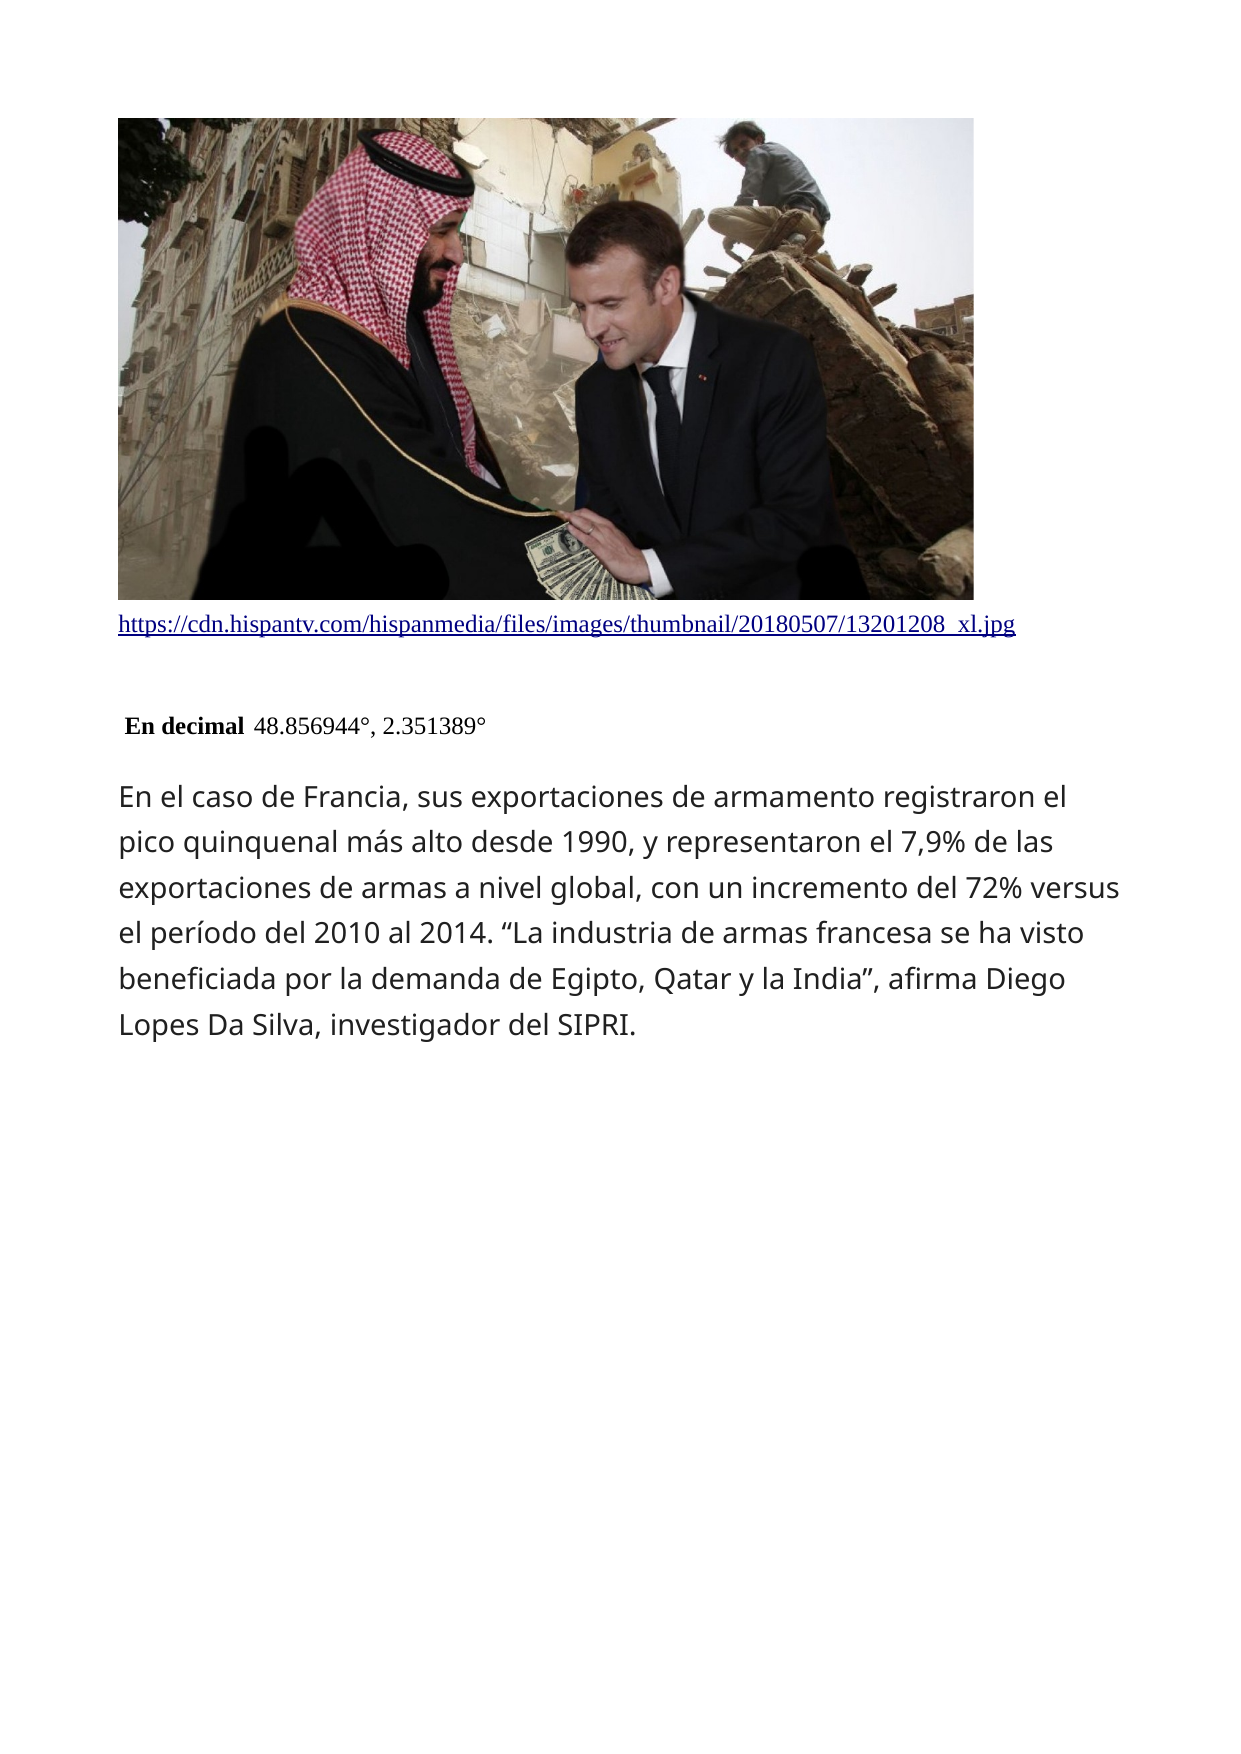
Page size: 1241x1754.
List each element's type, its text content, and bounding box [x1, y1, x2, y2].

text https://cdn.hispantv.com/hispanmedia/files/images/thumbnail/20180507/13201208_xl.jpg [118, 609, 1122, 638]
table_header 48.856944°, 2.351389° [251, 708, 498, 743]
text En el caso de Francia, sus exportaciones de armamento registraron el pico quinquenal más alto desde 1990, y representaron el 7,9% de las exportaciones de armas a nivel global, con un incremento del 72% versus el período del 2010 al 2014. “La industria de armas francesa se ha visto beneficiada por la demanda de Egipto, Qatar y la India”, afirma Diego Lopes Da Silva, investigador del SIPRI. [118, 776, 1122, 1044]
picture [118, 118, 974, 600]
table_header En decimal [118, 708, 251, 743]
